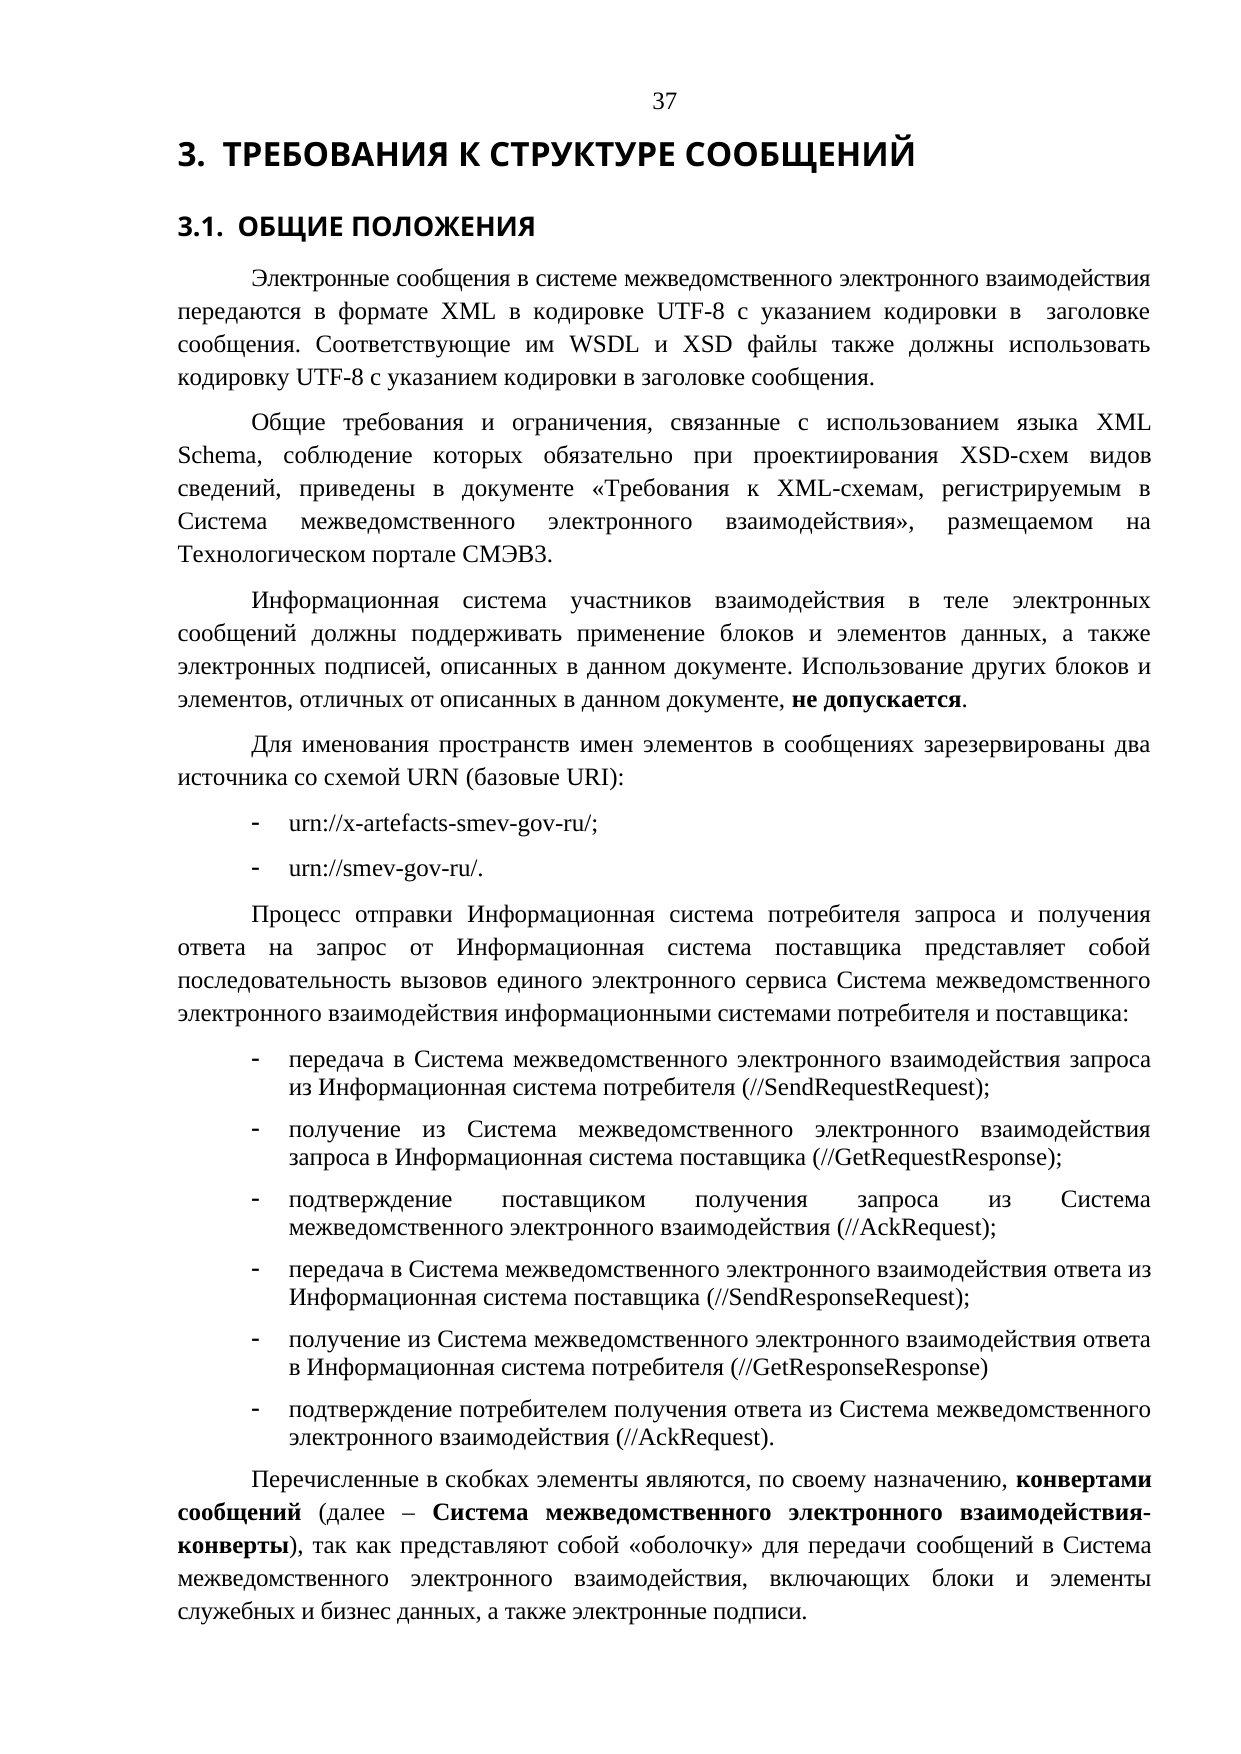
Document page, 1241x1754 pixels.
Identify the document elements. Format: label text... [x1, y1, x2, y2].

list подтверждение потребителем получения ответа из Система межведомственного электронного взаимодействия (//AckRequest). [251, 1394, 1152, 1451]
text Процесс отправки Информационная система потребителя запроса и получения ответа на запрос от Информационная система поставщика представляет собой последовательность вызовов единого электронного сервиса Система межведомственного электронного взаимодействия информационными системами потребителя и поставщика: [177, 899, 1152, 1027]
text Информационная система участников взаимодействия в теле электронных сообщений должны поддерживать применение блоков и элементов данных, а также электронных подписей, описанных в данном документе. Использование других блоков и элементов, отличных от описанных в данном документе, не допускается. [177, 585, 1152, 713]
text Электронные сообщения в системе межведомственного электронного взаимодействия передаются в формате XML в кодировке UTF-8 с указанием кодировки в заголовке сообщения. Соответствующие им WSDL и XSD файлы также должны использовать кодировку UTF-8 с указанием кодировки в заголовке сообщения. [177, 263, 1152, 391]
list получение из Система межведомственного электронного взаимодействия ответа в Информационная система потребителя (//GetResponseResponse) [251, 1324, 1152, 1381]
list urn://smev-gov-ru/. [251, 853, 1152, 882]
subtitle Общие положения [177, 208, 1152, 245]
text Общие требования и ограничения, связанные с использованием языка XML Schema, соблюдение которых обязательно при проектиирования XSD-схем видов сведений, приведены в документе «Требования к XML-схемам, регистрируемым в Система межведомственного электронного взаимодействия», размещаемом на Технологическом портале СМЭВ3. [177, 407, 1152, 568]
list urn://x-artefacts-smev-gov-ru/; [251, 808, 1152, 837]
subtitle Требования к структуре сообщений [177, 131, 1152, 176]
list передача в Система межведомственного электронного взаимодействия запроса из Информационная система потребителя (//SendRequestRequest); [251, 1044, 1152, 1101]
text Перечисленные в скобках элементы являются, по своему назначению, конвертами сообщений (далее – Система межведомственного электронного взаимодействия-конверты), так как представляют собой «оболочку» для передачи сообщений в Система межведомственного электронного взаимодействия, включающих блоки и элементы служебных и бизнес данных, а также электронные подписи. [177, 1464, 1152, 1624]
list получение из Система межведомственного электронного взаимодействия запроса в Информационная система поставщика (//GetRequestResponse); [251, 1114, 1152, 1171]
list подтверждение поставщиком получения запроса из Система межведомственного электронного взаимодействия (//AckRequest); [251, 1184, 1152, 1241]
text Для именования пространств имен элементов в сообщениях зарезервированы два источника со схемой URN (базовые URI): [177, 729, 1152, 791]
list передача в Система межведомственного электронного взаимодействия ответа из Информационная система поставщика (//SendResponseRequest); [251, 1254, 1152, 1311]
